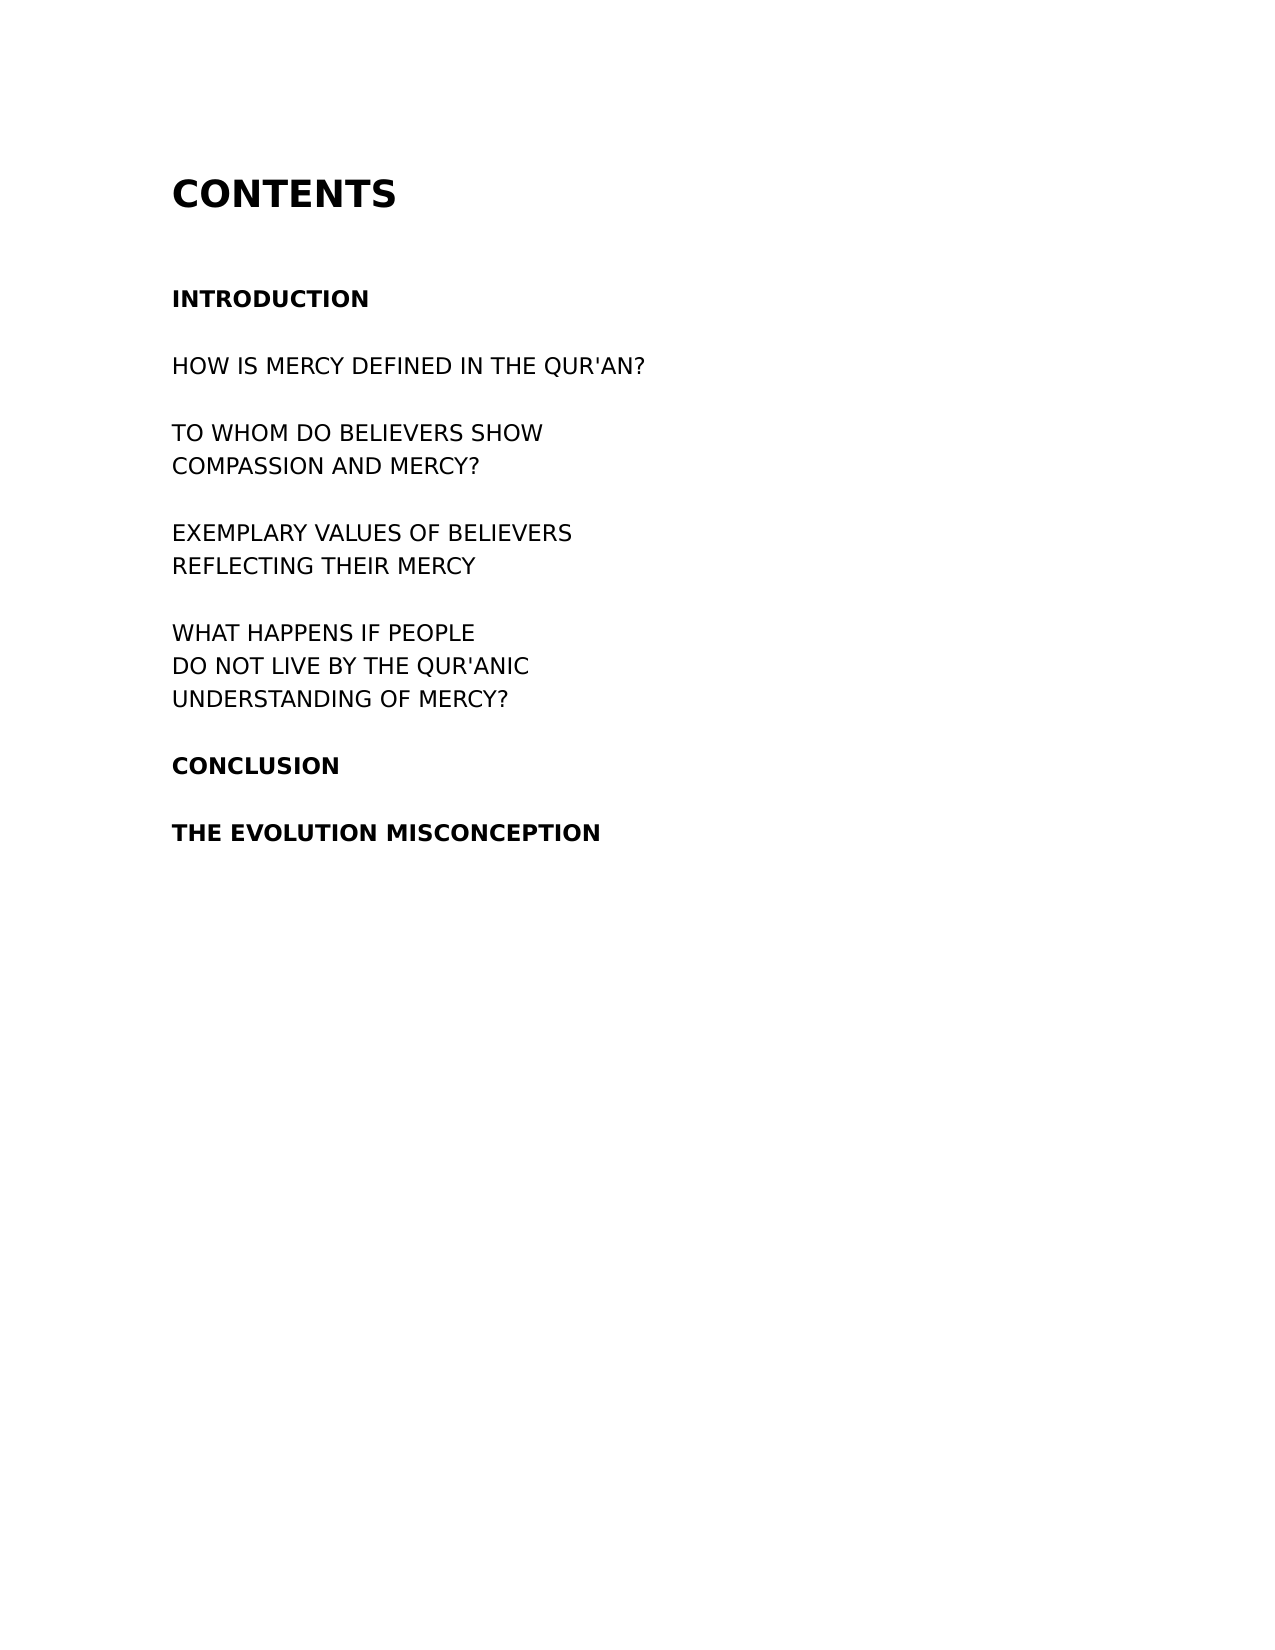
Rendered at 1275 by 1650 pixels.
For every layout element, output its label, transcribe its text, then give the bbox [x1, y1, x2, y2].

text HOW IS MERCY DEFINED IN THE QUR'AN? [112, 348, 1145, 381]
text EXEMPLARY VALUES OF BELIEVERS [112, 514, 1145, 548]
text TO WHOM DO BELIEVERS SHOW [112, 414, 1145, 448]
text UNDERSTANDING OF MERCY? [112, 681, 1145, 714]
text DO NOT LIVE BY THE QUR'ANIC [112, 648, 1145, 681]
text COMPASSION AND MERCY? [112, 448, 1145, 481]
text INTRODUCTION [112, 281, 1145, 314]
text REFLECTING THEIR MERCY [112, 548, 1145, 581]
text CONCLUSION [112, 748, 1145, 781]
text THE EVOLUTION MISCONCEPTION [112, 814, 1145, 848]
text CONTENTS [112, 181, 1145, 214]
text WHAT HAPPENS IF PEOPLE [112, 614, 1145, 648]
